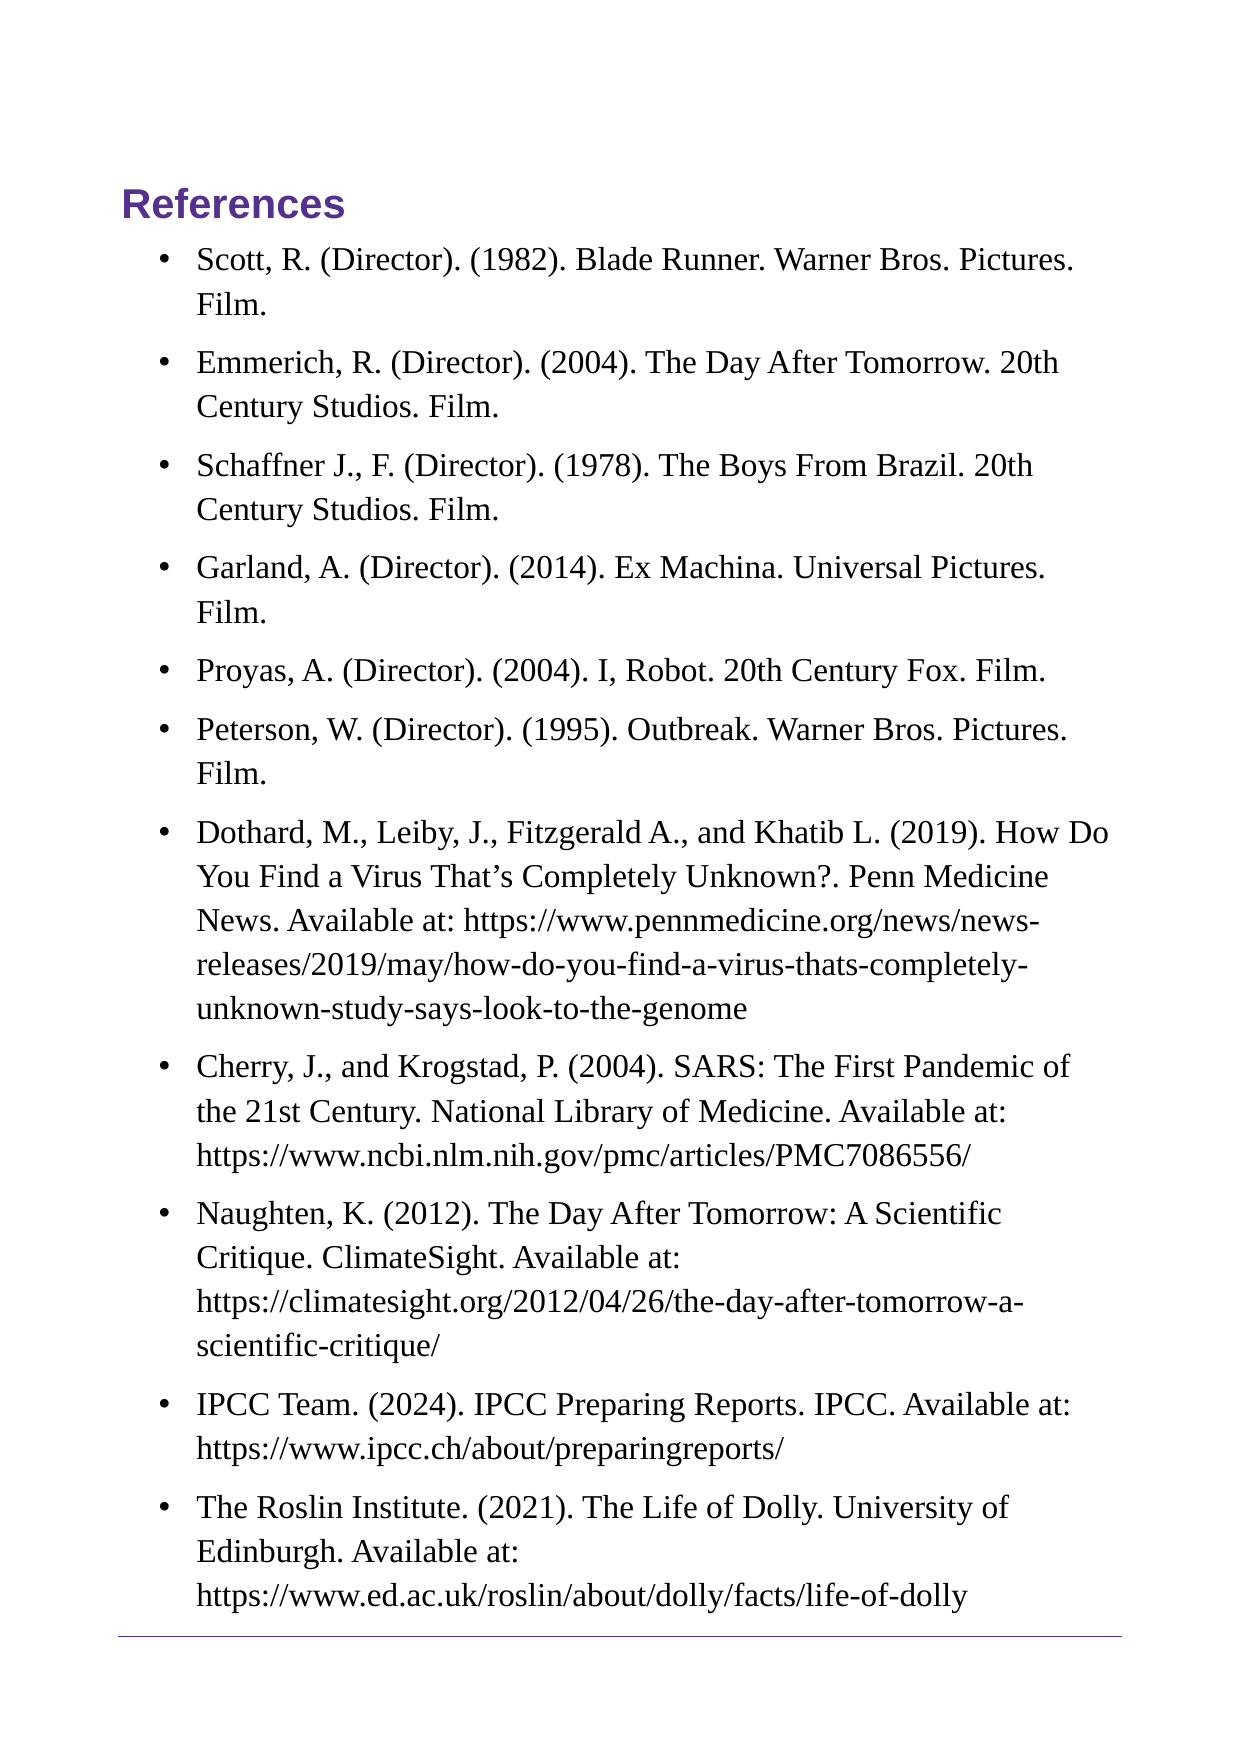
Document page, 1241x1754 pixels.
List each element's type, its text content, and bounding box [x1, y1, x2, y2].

list Garland, A. (Director). (2014). Ex Machina. Universal Pictures. Film. [158, 548, 1119, 630]
list Schaffner J., F. (Director). (1978). The Boys From Brazil. 20th Century Studios. Film. [158, 445, 1119, 527]
list IPCC Team. (2024). IPCC Preparing Reports. IPCC. Available at: https://www.ipcc.ch/about/preparingreports/ [158, 1384, 1119, 1467]
list Naughten, K. (2012). The Day After Tomorrow: A Scientific Critique. ClimateSight. Available at: https://climatesight.org/2012/04/26/the-day-after-tomorrow-a-scientific-critique/ [158, 1193, 1119, 1364]
list Cherry, J., and Krogstad, P. (2004). SARS: The First Pandemic of the 21st Century. National Library of Medicine. Available at: https://www.ncbi.nlm.nih.gov/pmc/articles/PMC7086556/ [158, 1047, 1119, 1173]
list Emmerich, R. (Director). (2004). The Day After Tomorrow. 20th Century Studios. Film. [158, 342, 1119, 425]
list Scott, R. (Director). (1982). Blade Runner. Warner Bros. Pictures. Film. [158, 240, 1119, 322]
list Proyas, A. (Director). (2004). I, Robot. 20th Century Fox. Film. [158, 651, 1119, 689]
list The Roslin Institute. (2021). The Life of Dolly. University of Edinburgh. Available at: https://www.ed.ac.uk/roslin/about/dolly/facts/life-of-dolly [158, 1487, 1119, 1613]
list Peterson, W. (Director). (1995). Outbreak. Warner Bros. Pictures. Film. [158, 709, 1119, 792]
subtitle References [121, 179, 1119, 227]
list Dothard, M., Leiby, J., Fitzgerald A., and Khatib L. (2019). How Do You Find a Virus That’s Completely Unknown?. Penn Medicine News. Available at: https://www.pennmedicine.org/news/news-releases/2019/may/how-do-you-find-a-virus-thats-completely-unknown-study-says-look-to-the-genome [158, 812, 1119, 1026]
